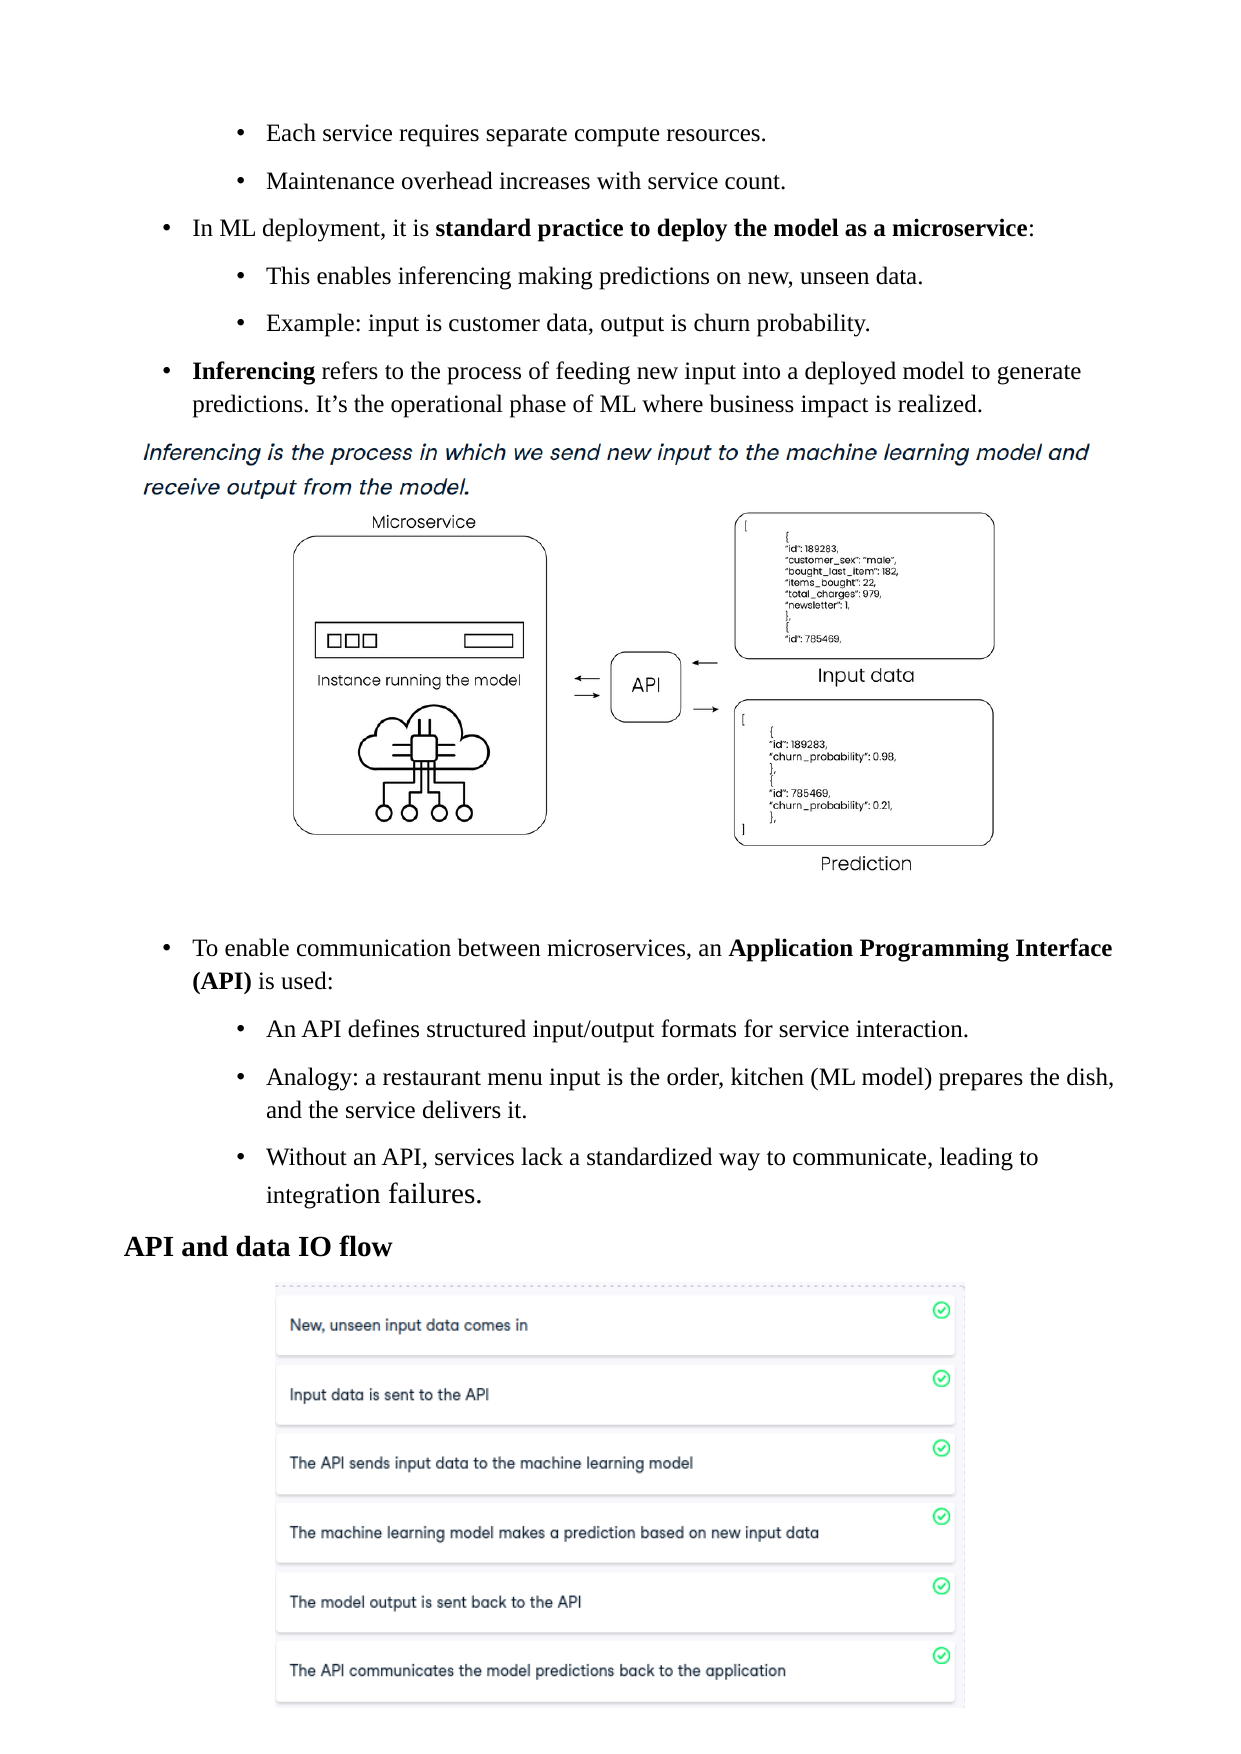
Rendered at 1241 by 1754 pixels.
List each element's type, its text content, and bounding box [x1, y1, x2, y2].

list Maintenance overhead increases with service count. [236, 166, 1122, 194]
picture [275, 1282, 965, 1708]
list Analogy: a restaurant menu input is the order, kitchen (ML model) prepares the dish, and the service delivers it. [236, 1062, 1122, 1123]
list To enable communication between microservices, an Application Programming Interface (API) is used: [162, 933, 1122, 995]
list An API defines structured input/output formats for service interaction. [236, 1014, 1122, 1043]
list Inferencing refers to the process of feeding new input into a deployed model to generate predictions. It’s the operational phase of ML where business impact is realized. [162, 356, 1122, 418]
list Each service requires separate compute resources. [236, 118, 1122, 147]
list Without an API, services lack a standardized way to communicate, leading to integration failures. [236, 1142, 1122, 1209]
list Example: input is customer data, output is churn probability. [236, 308, 1122, 337]
list In ML deployment, it is standard practice to deploy the model as a microservice: [162, 213, 1122, 242]
picture [140, 436, 1100, 882]
list This enables inferencing making predictions on new, unseen data. [236, 261, 1122, 290]
text API and data IO flow [118, 1229, 1122, 1263]
